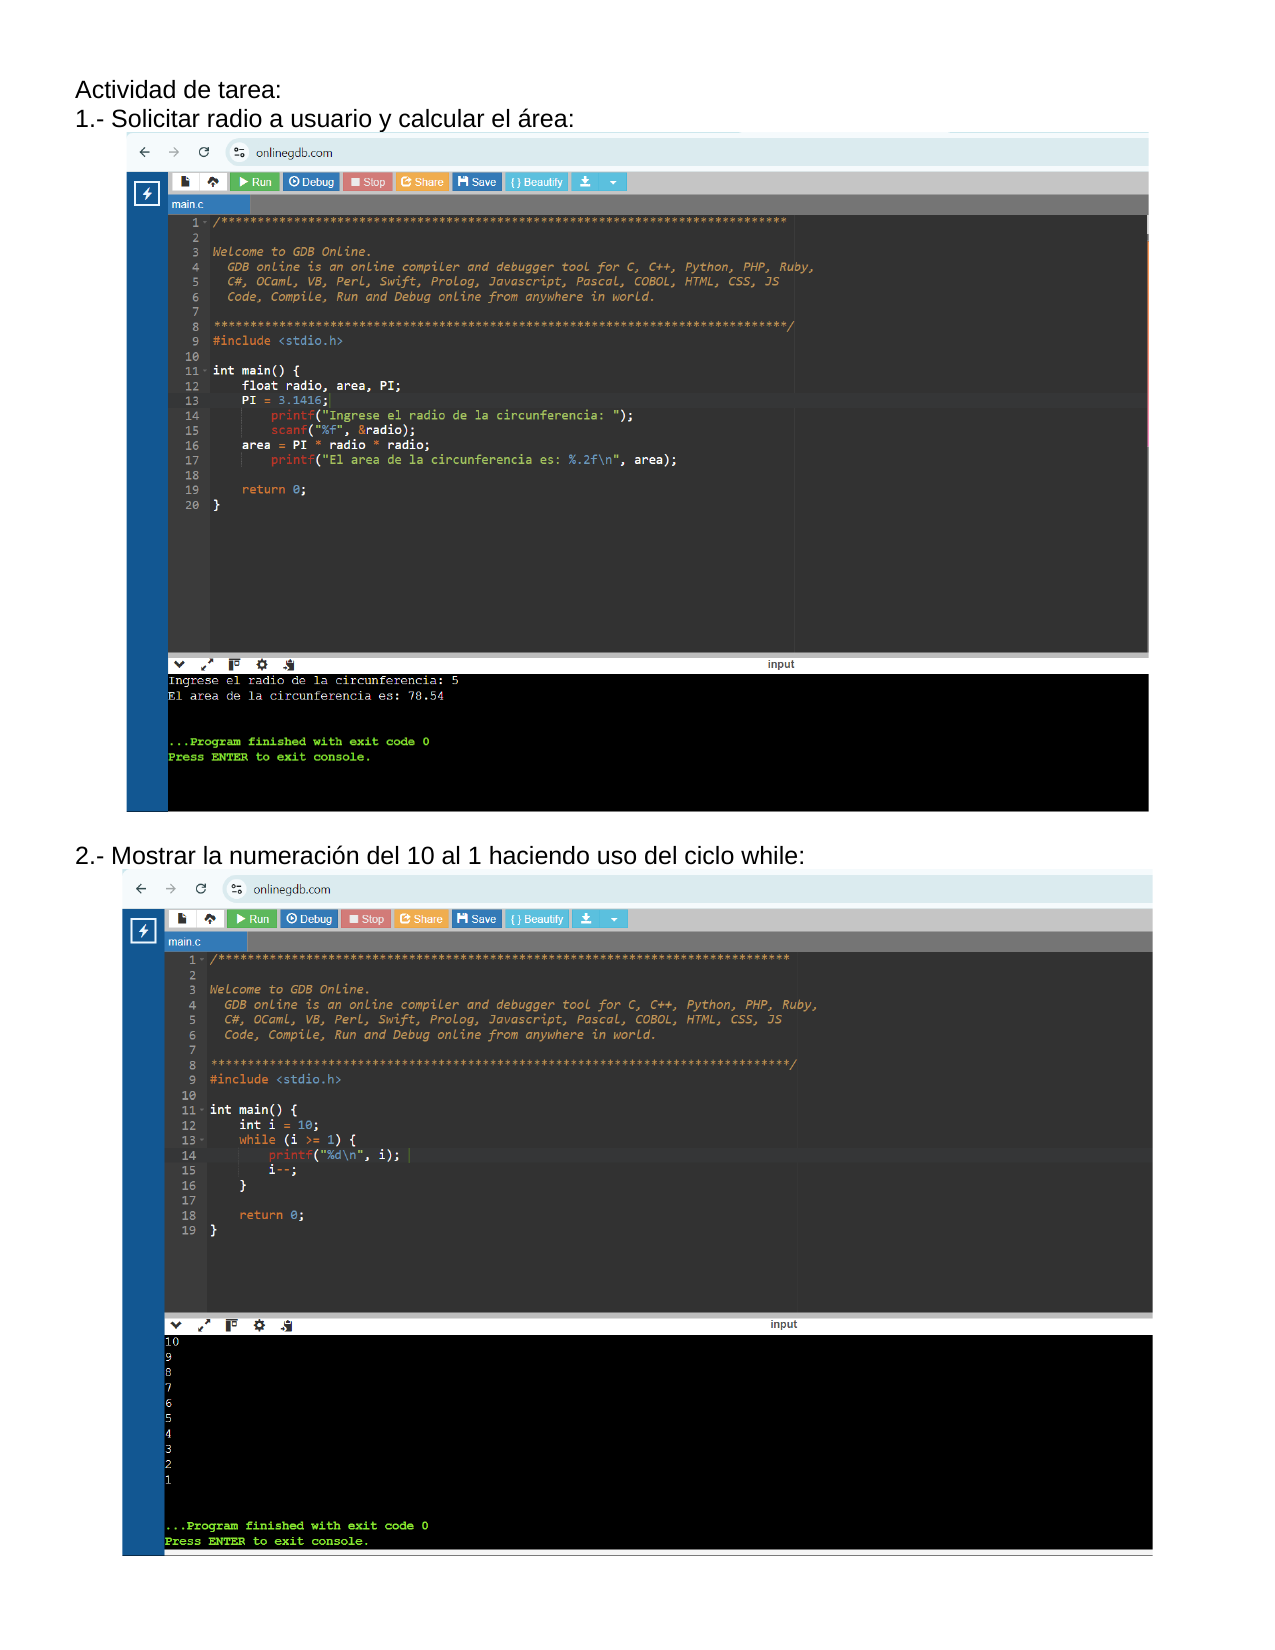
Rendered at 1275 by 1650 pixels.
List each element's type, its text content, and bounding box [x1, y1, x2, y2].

text Actividad de tarea: [75, 75, 1200, 104]
text 2.- Mostrar la numeración del 10 al 1 haciendo uso del ciclo while: [75, 841, 1200, 869]
text 1.- Solicitar radio a usuario y calcular el área: [75, 104, 1200, 132]
